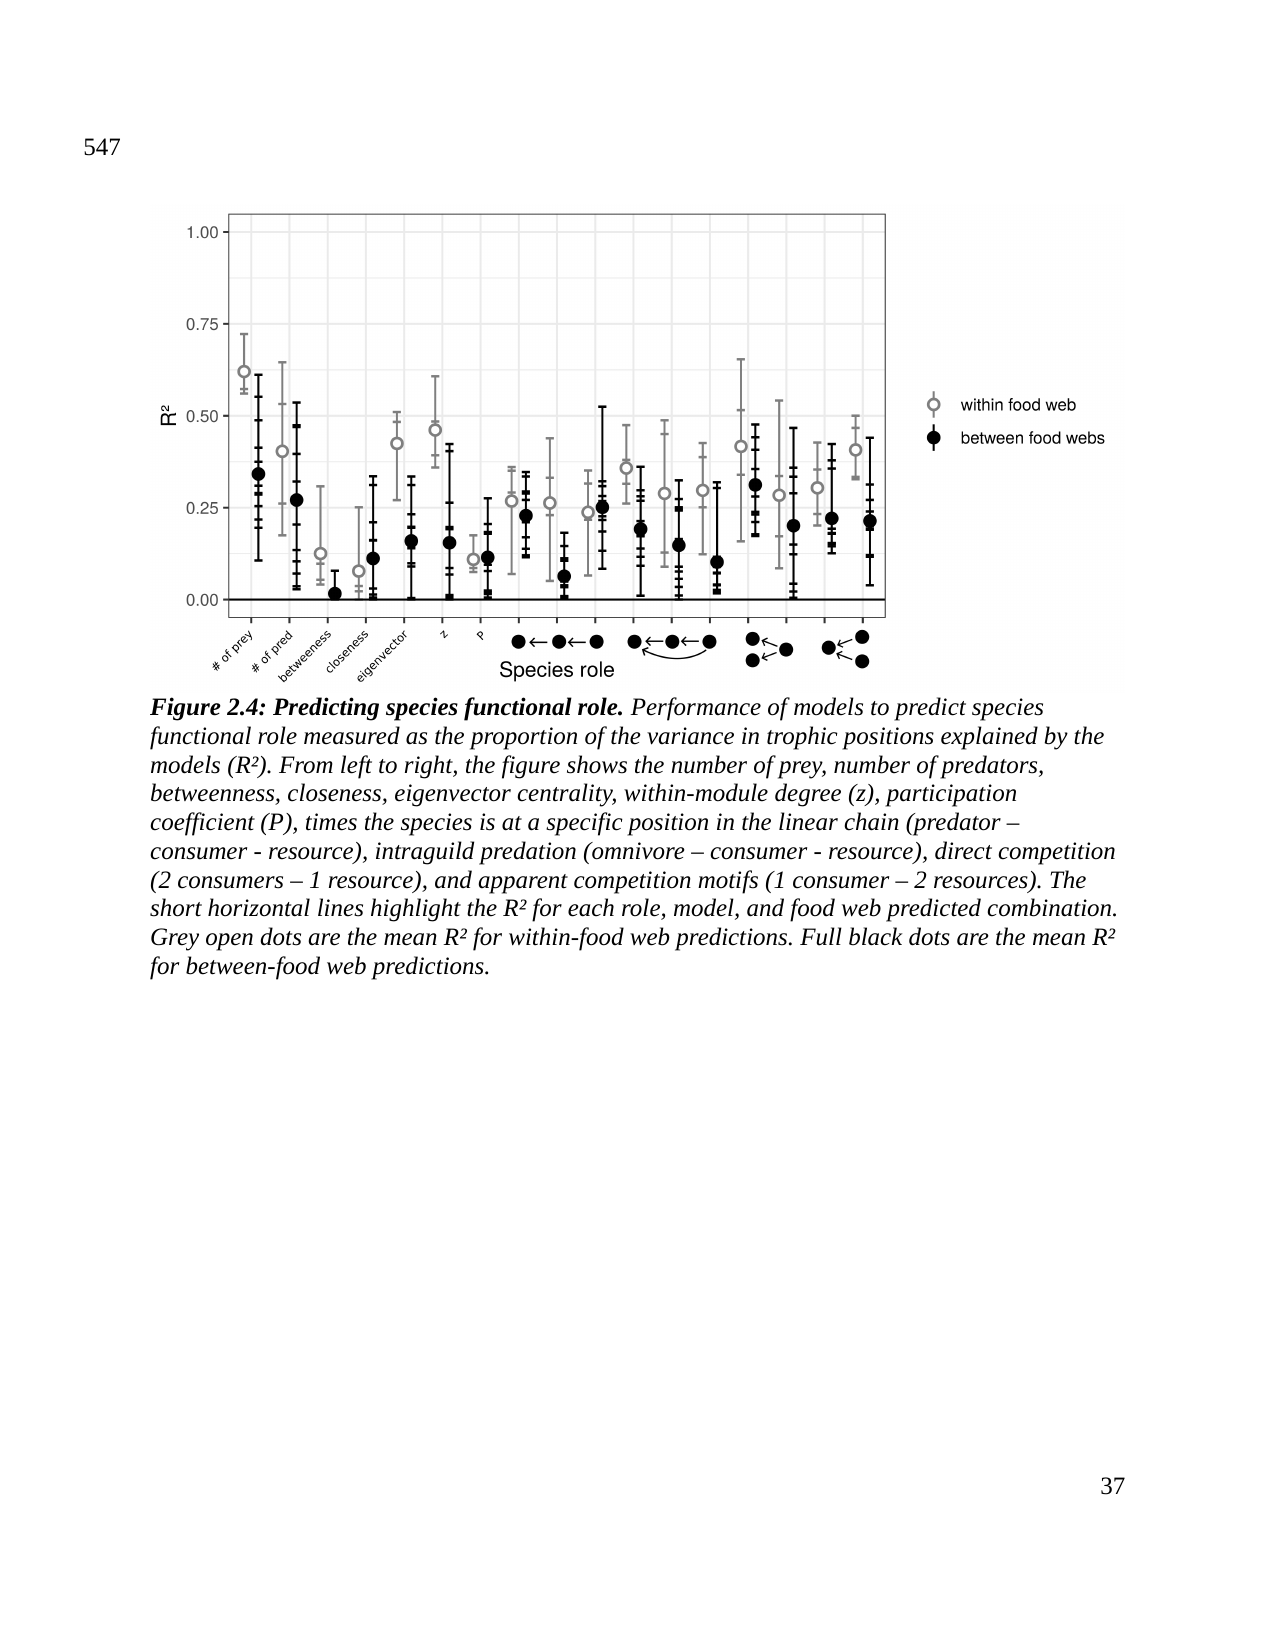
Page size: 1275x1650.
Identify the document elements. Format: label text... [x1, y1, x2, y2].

picture [150, 204, 1125, 693]
text Figure 2.4: Predicting species functional role. Performance of models to predict species functional role measured as the proportion of the variance in trophic positions explained by the models (R²). From left to right, the figure shows the number of prey, number of predators, betweenness, closeness, eigenvector centrality, within-module degree (z), participation coefficient (P), times the species is at a specific position in the linear chain (predator – consumer - resource), intraguild predation (omnivore – consumer - resource), direct competition (2 consumers – 1 resource), and apparent competition motifs (1 consumer – 2 resources). The short horizontal lines highlight the R² for each role, model, and food web predicted combination. Grey open dots are the mean R² for within-food web predictions. Full black dots are the mean R² for between-food web predictions. [150, 693, 1125, 980]
